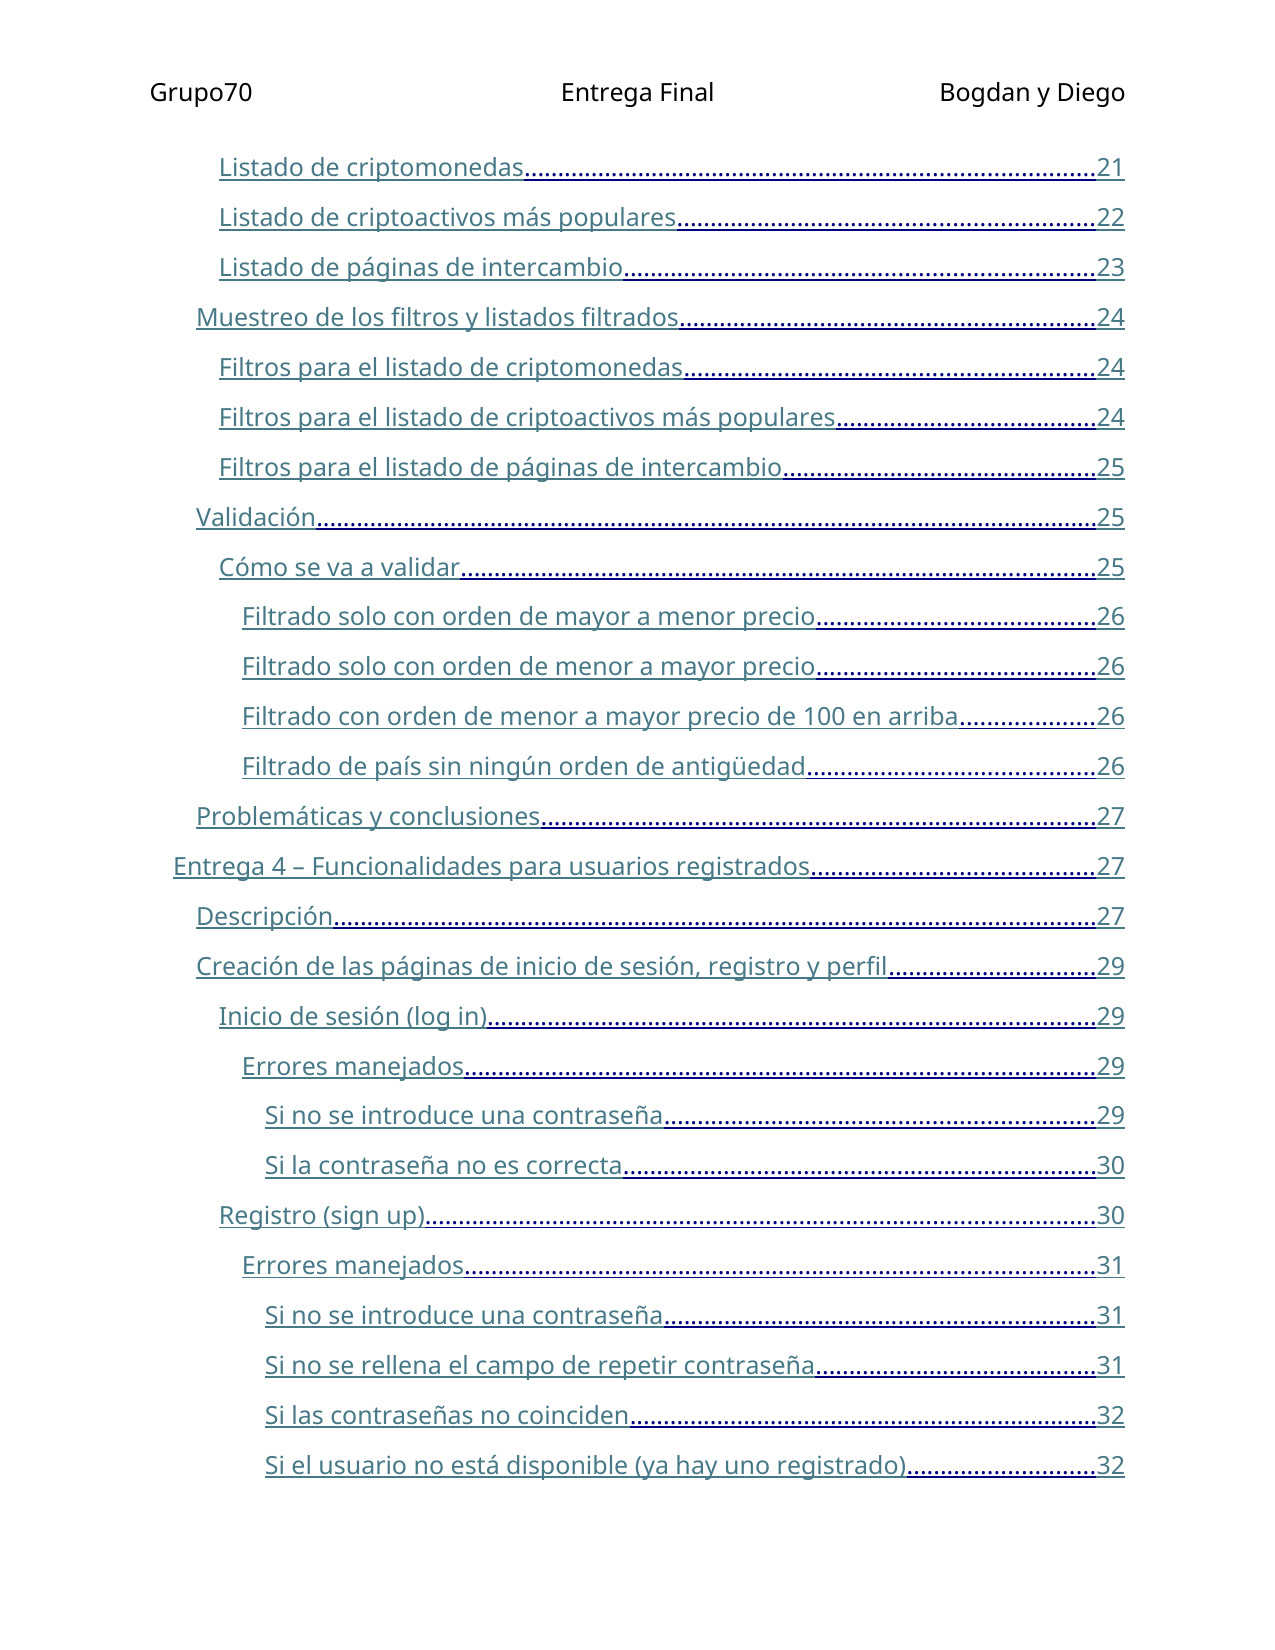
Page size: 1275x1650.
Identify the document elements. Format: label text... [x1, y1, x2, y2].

text [219, 380, 1125, 384]
text Si no se rellena el campo de repetir contraseña 31 [264, 1347, 1125, 1376]
text Si no se introduce una contraseña 31 [264, 1298, 1125, 1326]
text Si no se introduce una contraseña 29 [264, 1098, 1125, 1127]
text Si la contraseña no es correcta 30 [264, 1148, 1125, 1177]
text Cómo se va a validar 25 [219, 549, 1125, 578]
text Validación 25 [196, 499, 1125, 528]
text Listado de páginas de intercambio 23 [219, 250, 1125, 279]
text Registro (sign up) 30 [219, 1198, 1125, 1227]
text [264, 1377, 1125, 1382]
text [196, 330, 1125, 334]
text [242, 1278, 1125, 1282]
text [196, 829, 1125, 833]
text Creación de las páginas de inicio de sesión, registro y perfil 29 [196, 948, 1125, 977]
text [264, 1178, 1125, 1182]
text Si el usuario no está disponible (ya hay uno registrado) 32 [264, 1447, 1125, 1476]
text Inicio de sesión (log in) 29 [219, 998, 1125, 1027]
text Listado de criptoactivos más populares 22 [219, 200, 1125, 229]
text [264, 1327, 1125, 1332]
text [242, 779, 1125, 783]
text [242, 729, 1125, 733]
text Filtrado solo con orden de mayor a menor precio 26 [242, 599, 1125, 628]
text Entrega 4 – Funcionalidades para usuarios registrados 27 [173, 848, 1125, 877]
text Filtrado de país sin ningún orden de antigüedad 26 [242, 749, 1125, 778]
text [264, 1427, 1125, 1431]
text [219, 1228, 1125, 1232]
text Filtrado solo con orden de menor a mayor precio 26 [242, 649, 1125, 678]
text Problemáticas y conclusiones 27 [196, 799, 1125, 827]
text Listado de criptomonedas 21 [219, 150, 1125, 179]
text Filtros para el listado de criptomonedas 24 [219, 349, 1125, 378]
text [173, 879, 1125, 883]
text Errores manejados 29 [242, 1048, 1125, 1077]
text Muestreo de los filtros y listados filtrados 24 [196, 300, 1125, 328]
text Filtrado con orden de menor a mayor precio de 100 en arriba 26 [242, 699, 1125, 728]
text Si las contraseñas no coinciden 32 [264, 1397, 1125, 1426]
text [264, 1477, 1125, 1481]
text Filtros para el listado de páginas de intercambio 25 [219, 449, 1125, 478]
text Filtros para el listado de criptoactivos más populares 24 [219, 399, 1125, 428]
text [264, 1128, 1125, 1132]
text Errores manejados 31 [242, 1248, 1125, 1277]
text Descripción 27 [196, 898, 1125, 927]
